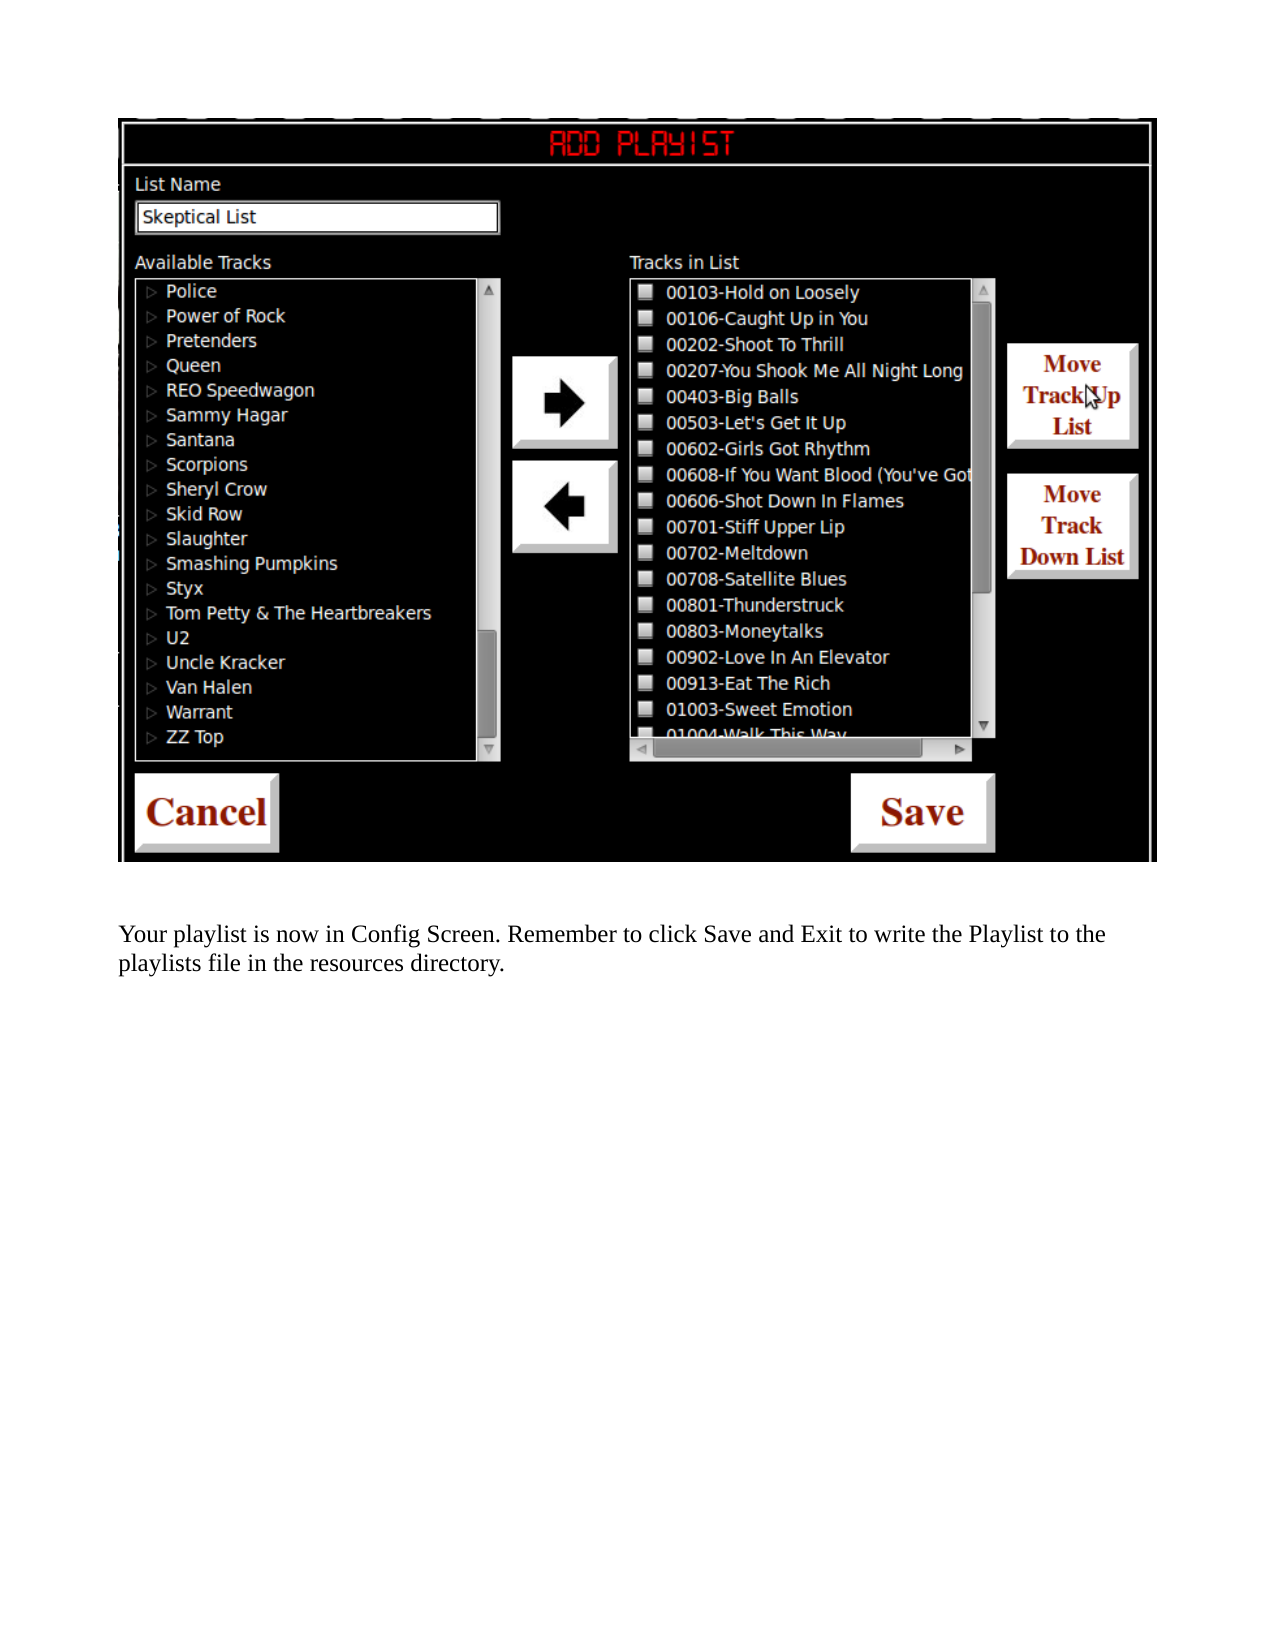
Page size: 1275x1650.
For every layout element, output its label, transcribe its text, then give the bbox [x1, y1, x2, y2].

picture [118, 118, 1157, 862]
text Your playlist is now in Config Screen. Remember to click Save and Exit to write the Playlist to the playlists file in the resources directory. [118, 919, 1157, 976]
